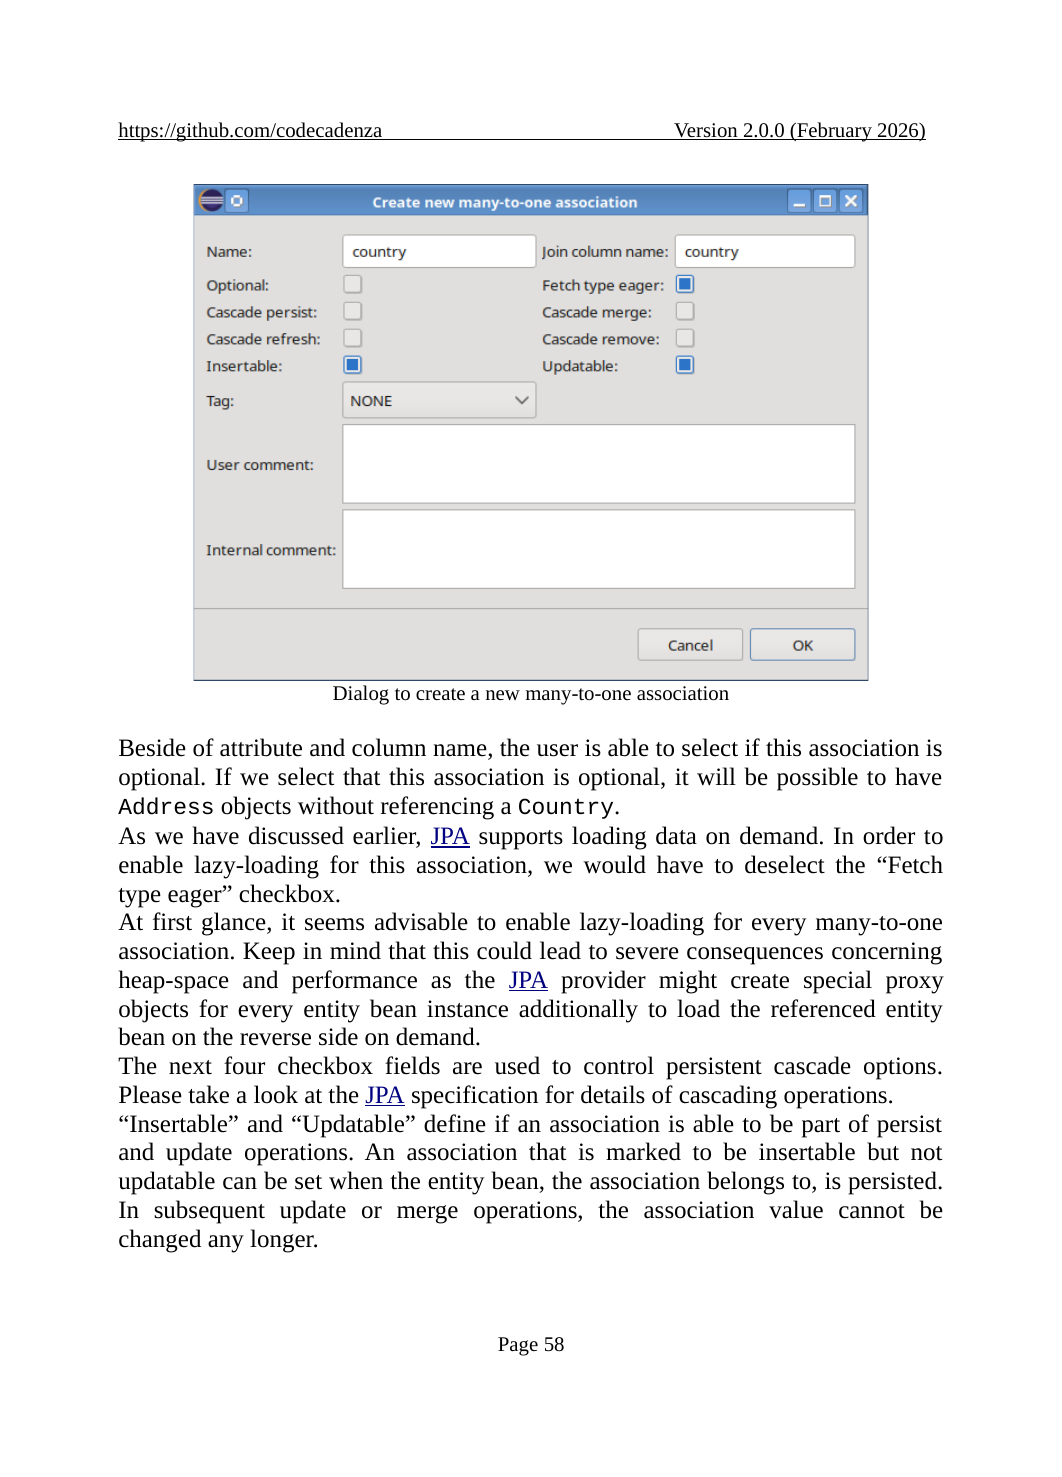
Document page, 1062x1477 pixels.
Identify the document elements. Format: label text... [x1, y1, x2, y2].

text “Insertable” and “Updatable” define if an association is able to be part of persist and update operations. An association that is marked to be insertable but not updatable can be set when the entity bean, the association belongs to, is persisted. In subsequent update or merge operations, the association value cannot be changed any longer. [118, 1109, 944, 1252]
text At first glance, it seems advisable to enable lazy-loading for every many-to-one association. Keep in mind that this could lead to severe consequences concerning heap-space and performance as the JPA provider might create special proxy objects for every entity bean instance additionally to load the referenced entity bean on the reverse side on demand. [118, 907, 944, 1051]
text As we have discussed earlier, JPA supports loading data on demand. In order to enable lazy-loading for this association, we would have to deselect the “Fetch type eager” checkbox. [118, 821, 944, 907]
text Dialog to create a new many-to-one association [193, 681, 868, 705]
text Beside of attribute and column name, the user is able to select if this association is optional. If we select that this association is optional, it will be possible to have Address objects without referencing a Country. [118, 733, 944, 821]
text The next four checkbox fields are used to control persistent cascade options. Please take a look at the JPA specification for details of cascading operations. [118, 1051, 944, 1109]
picture [193, 184, 869, 681]
